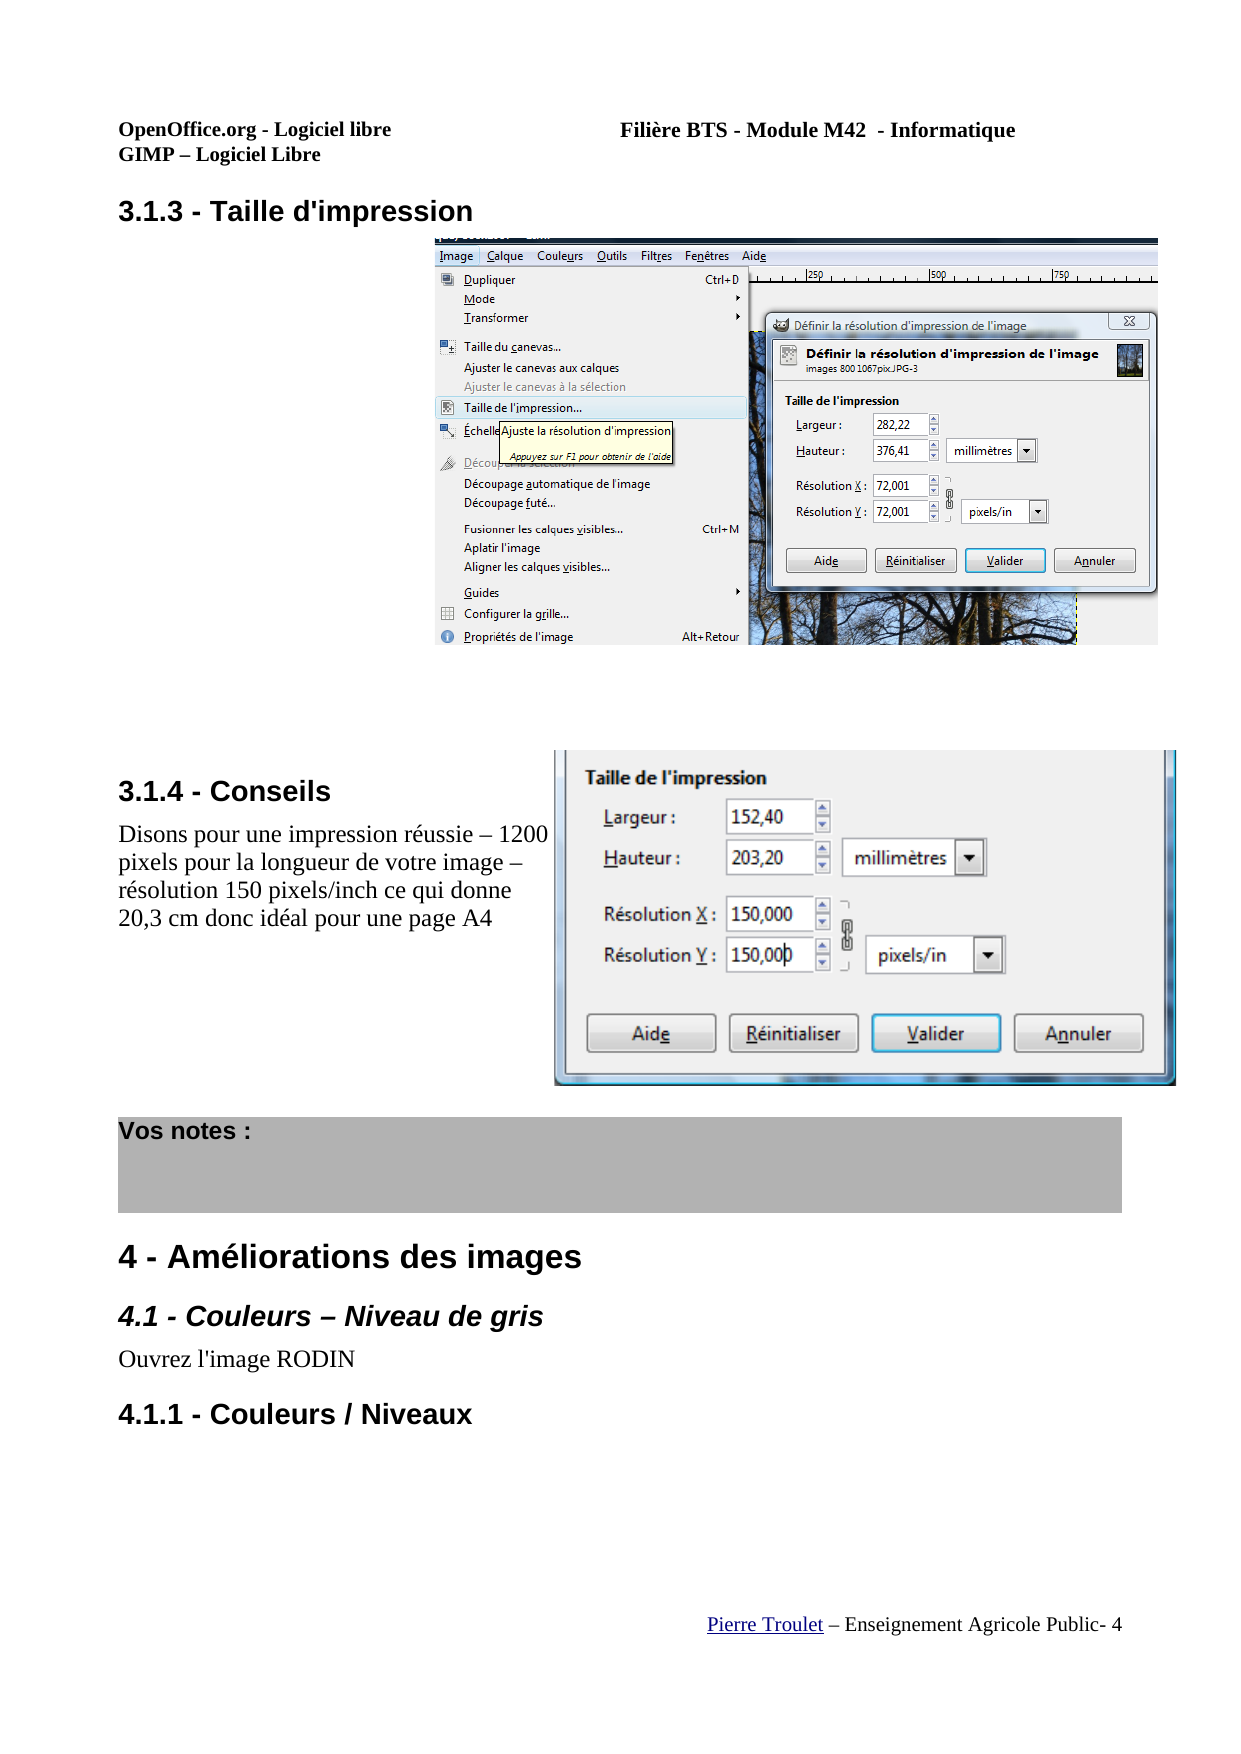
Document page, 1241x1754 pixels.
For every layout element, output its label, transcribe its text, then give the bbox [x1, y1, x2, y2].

subtitle Couleurs / Niveaux [118, 1398, 1122, 1431]
subtitle Améliorations des images [118, 1238, 1122, 1275]
subtitle Couleurs – Niveau de gris [118, 1300, 1122, 1333]
text Disons pour une impression réussie – 1200 pixels pour la longueur de votre image – résolution 150 pixels/inch ce qui donne 20,3 cm donc idéal pour une page A4 [118, 821, 554, 931]
picture [554, 750, 1177, 1086]
picture [434, 238, 1158, 645]
subtitle Conseils [118, 775, 554, 808]
text Ouvrez l'image RODIN [118, 1345, 1122, 1373]
subtitle Vos notes : [118, 1117, 1122, 1145]
subtitle Taille d'impression [118, 195, 1122, 228]
